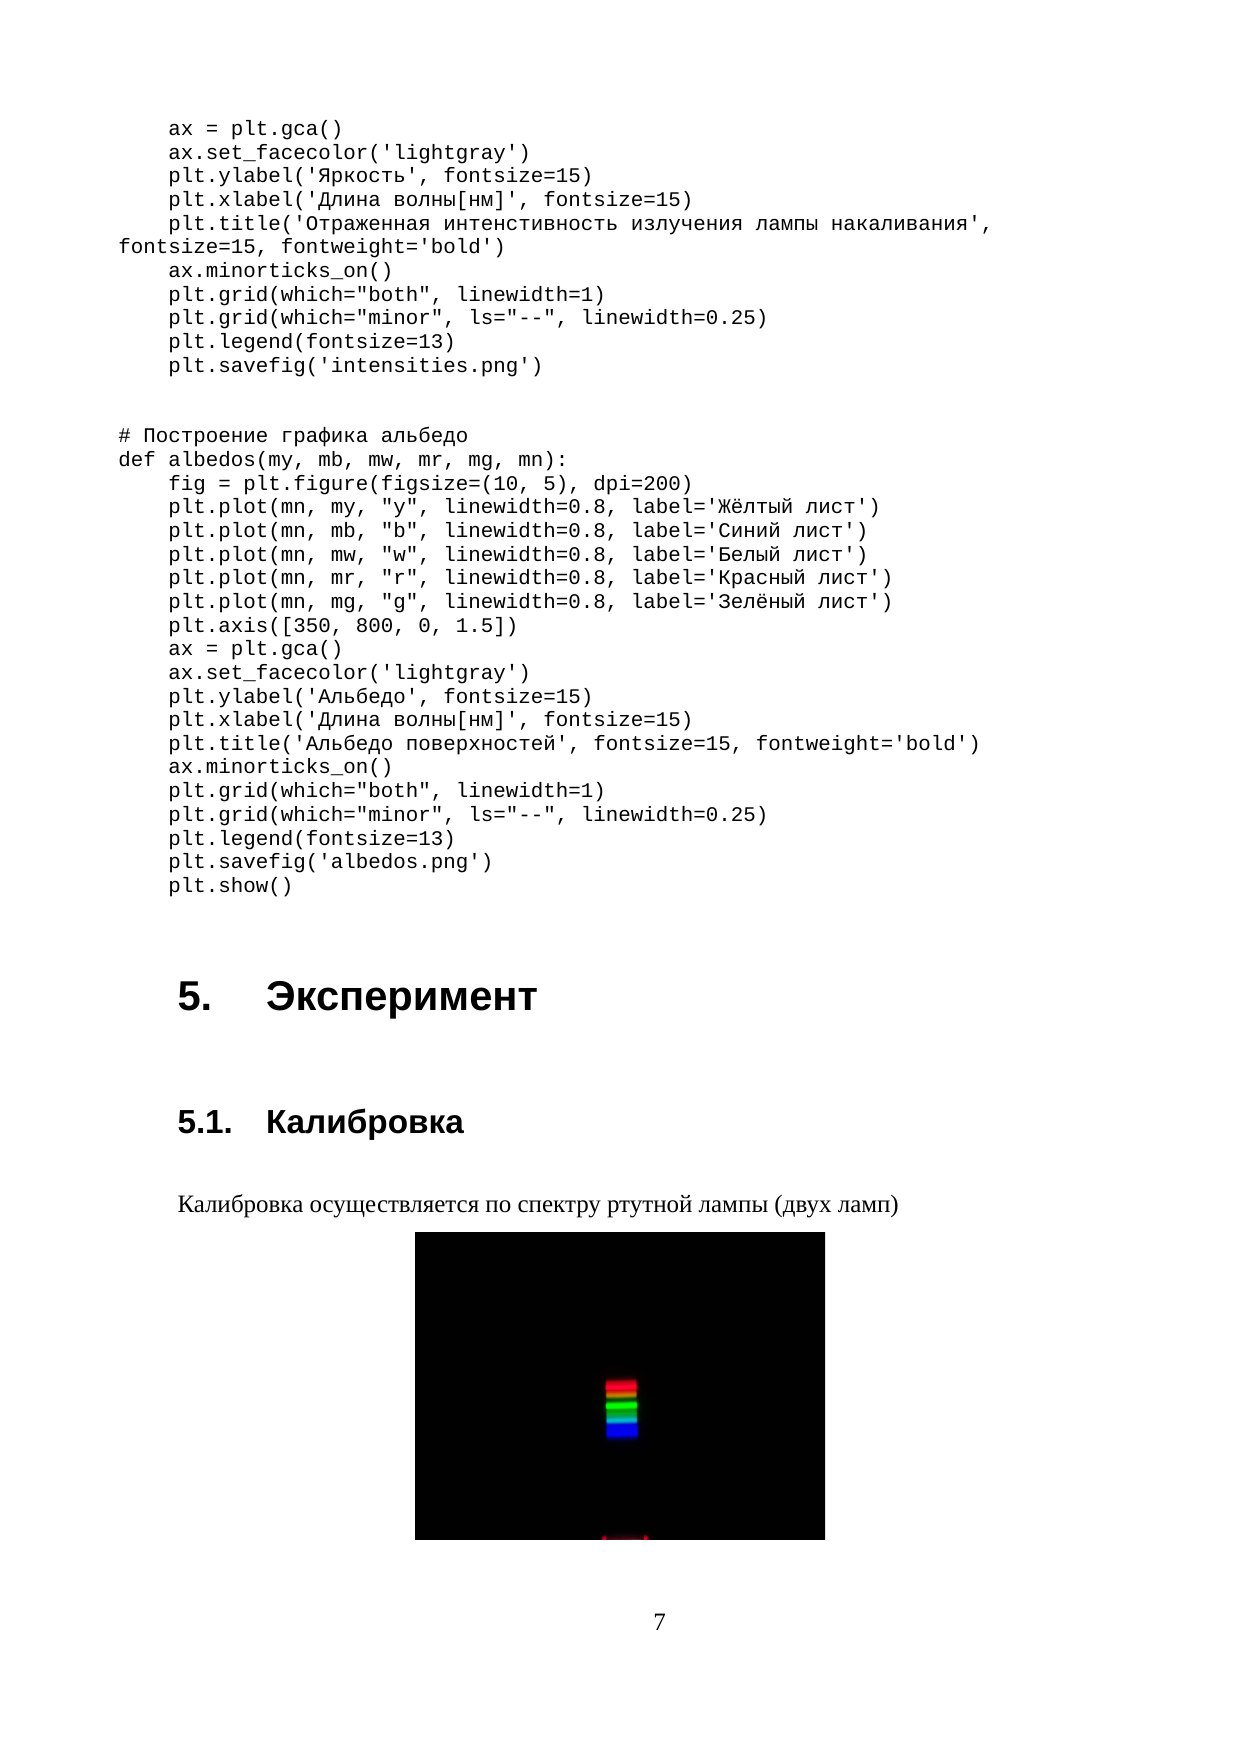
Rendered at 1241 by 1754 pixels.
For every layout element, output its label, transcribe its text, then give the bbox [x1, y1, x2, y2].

text plt.axis([350, 800, 0, 1.5]) [118, 615, 1122, 638]
text ax.set_facecolor('lightgray') [118, 142, 1122, 165]
text ax.minorticks_on() [118, 757, 1122, 780]
text plt.plot(mn, mg, "g", linewidth=0.8, label='Зелёный лист') [118, 591, 1122, 615]
text ax = plt.gca() [118, 118, 1122, 142]
text # Построение графика альбедо [118, 426, 1122, 449]
text plt.plot(mn, my, "y", linewidth=0.8, label='Жёлтый лист') [118, 496, 1122, 520]
picture [415, 1232, 826, 1540]
text plt.xlabel('Длина волны[нм]', fontsize=15) [118, 189, 1122, 213]
text plt.grid(which="both", linewidth=1) [118, 284, 1122, 307]
subtitle Эксперимент [118, 971, 1122, 1019]
text plt.legend(fontsize=13) [118, 827, 1122, 851]
text plt.grid(which="minor", ls="--", linewidth=0.25) [118, 307, 1122, 331]
text Калибровка осуществляется по спектру ртутной лампы (двух ламп) [118, 1189, 1122, 1218]
text plt.plot(mn, mw, "w", linewidth=0.8, label='Белый лист') [118, 544, 1122, 567]
text plt.savefig('intensities.png') [118, 354, 1122, 378]
text ax.set_facecolor('lightgray') [118, 662, 1122, 686]
text plt.xlabel('Длина волны[нм]', fontsize=15) [118, 709, 1122, 733]
text plt.title('Альбедо поверхностей', fontsize=15, fontweight='bold') [118, 733, 1122, 757]
text plt.plot(mn, mb, "b", linewidth=0.8, label='Синий лист') [118, 520, 1122, 544]
text plt.show() [118, 875, 1122, 898]
text plt.grid(which="both", linewidth=1) [118, 780, 1122, 804]
text ax = plt.gca() [118, 638, 1122, 662]
text plt.savefig('albedos.png') [118, 851, 1122, 875]
text def albedos(my, mb, mw, mr, mg, mn): [118, 449, 1122, 473]
text plt.grid(which="minor", ls="--", linewidth=0.25) [118, 804, 1122, 827]
text plt.legend(fontsize=13) [118, 331, 1122, 354]
text ax.minorticks_on() [118, 260, 1122, 284]
text plt.ylabel('Яркость', fontsize=15) [118, 165, 1122, 189]
text fig = plt.figure(figsize=(10, 5), dpi=200) [118, 473, 1122, 496]
subtitle Калибровка [118, 1102, 1122, 1140]
text plt.plot(mn, mr, "r", linewidth=0.8, label='Красный лист') [118, 567, 1122, 591]
text plt.ylabel('Альбедо', fontsize=15) [118, 686, 1122, 709]
text plt.title('Отраженная интенстивность излучения лампы накаливания', fontsize=15, fontweight='bold') [118, 213, 1122, 260]
